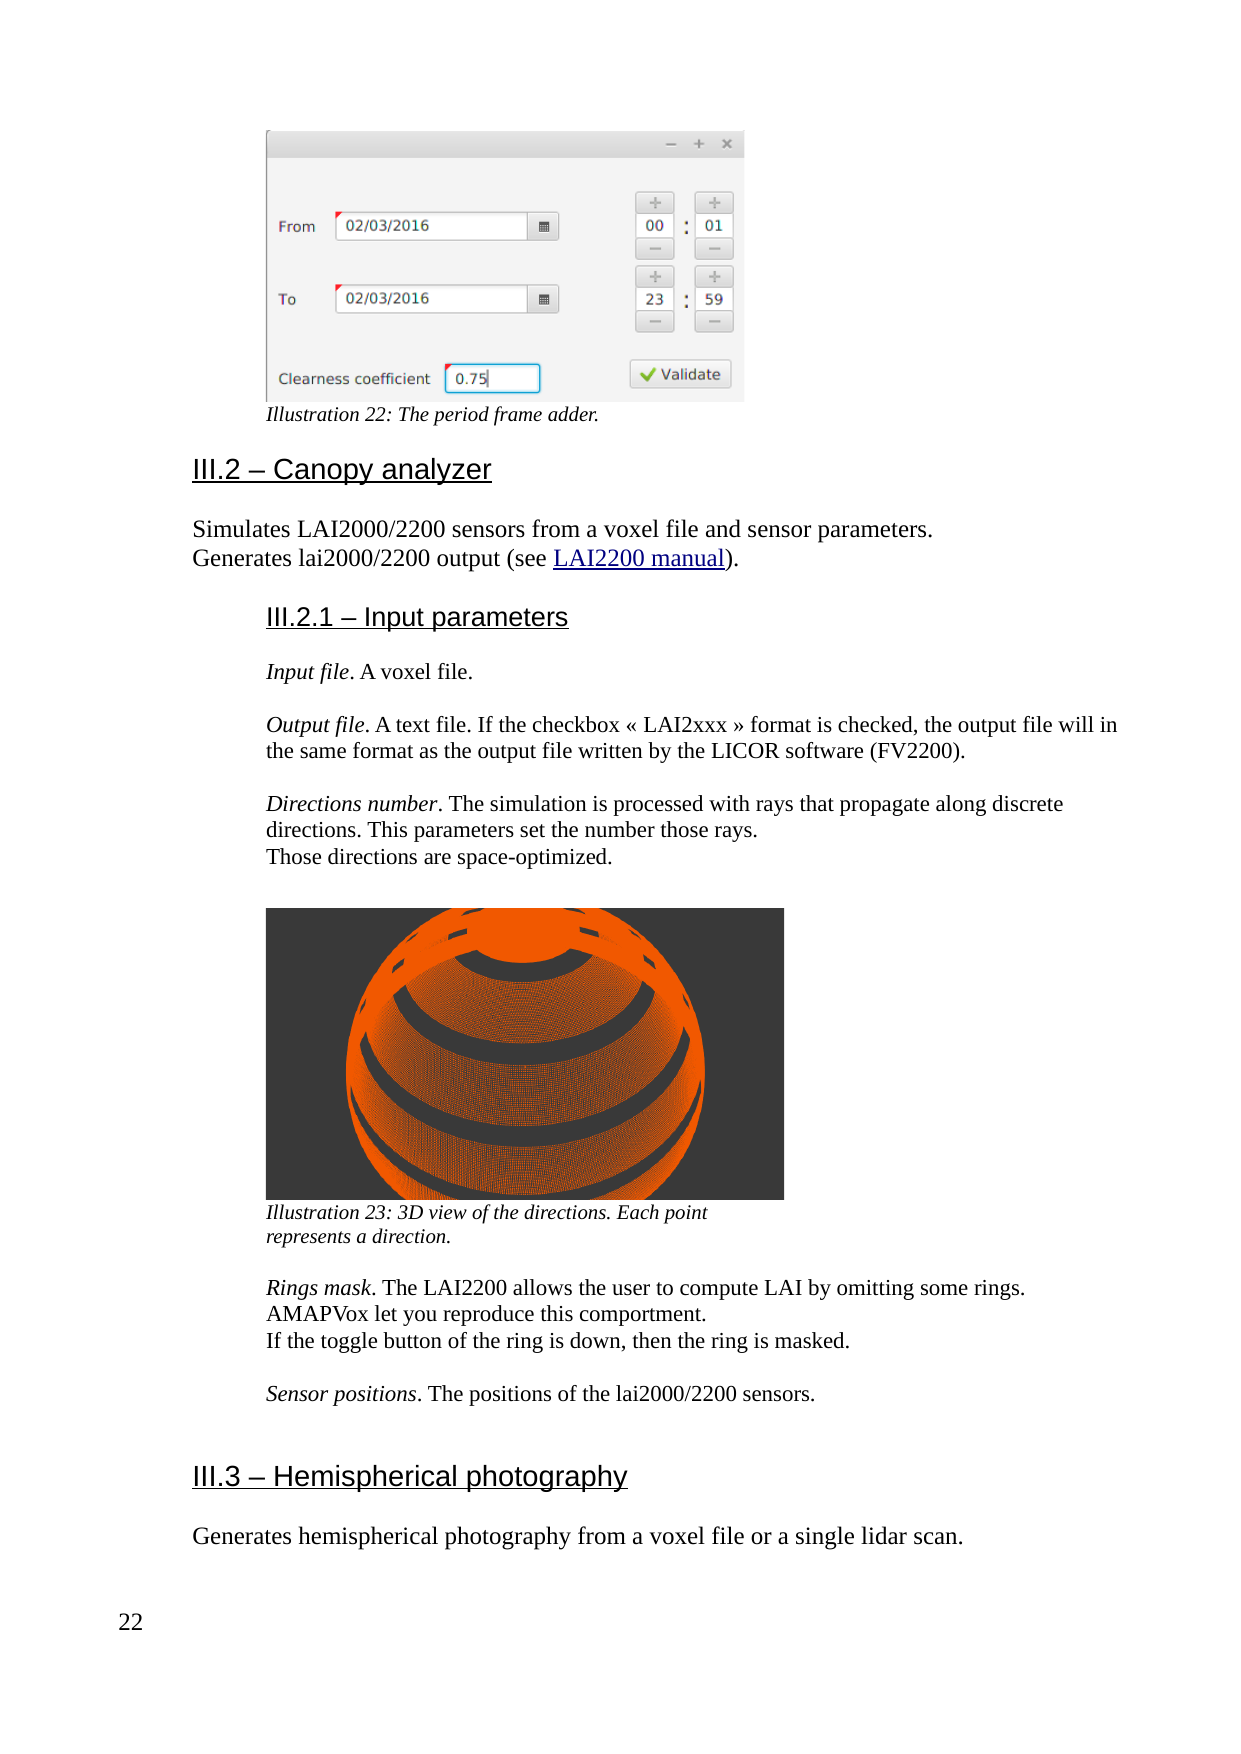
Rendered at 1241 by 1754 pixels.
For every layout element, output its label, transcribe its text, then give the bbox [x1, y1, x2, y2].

text Generates lai2000/2200 output (see LAI2200 manual). [192, 543, 1122, 572]
text Illustration 23: 3D view of the directions. Each point represents a direction. [266, 1200, 784, 1248]
text Simulates LAI2000/2200 sensors from a voxel file and sensor parameters. [192, 514, 1122, 543]
text Output file. A text file. If the checkbox « LAI2xxx » format is checked, the output file will in the same format as the output file written by the LICOR software (FV2200). [266, 711, 1122, 764]
subtitle III.3 – Hemispherical photography [192, 1459, 1122, 1492]
text Sensor positions. The positions of the lai2000/2200 sensors. [266, 1379, 1122, 1406]
text Illustration 22: The period frame adder. [266, 402, 744, 426]
subtitle III.2.1 – Input parameters [266, 601, 1122, 632]
text Input file. A voxel file. [266, 658, 1122, 685]
picture [265, 908, 785, 1200]
text Rings mask. The LAI2200 allows the user to compute LAI by omitting some rings. AMAPVox let you reproduce this comportment. [266, 1274, 1122, 1327]
text Those directions are space-optimized. [266, 843, 1122, 869]
picture [265, 130, 745, 402]
text If the toggle button of the ring is down, then the ring is masked. [266, 1327, 1122, 1353]
text Directions number. The simulation is processed with rays that propagate along discrete directions. This parameters set the number those rays. [266, 790, 1122, 843]
text Generates hemispherical photography from a voxel file or a single lidar scan. [192, 1521, 1122, 1550]
subtitle III.2 – Canopy analyzer [192, 452, 1122, 486]
